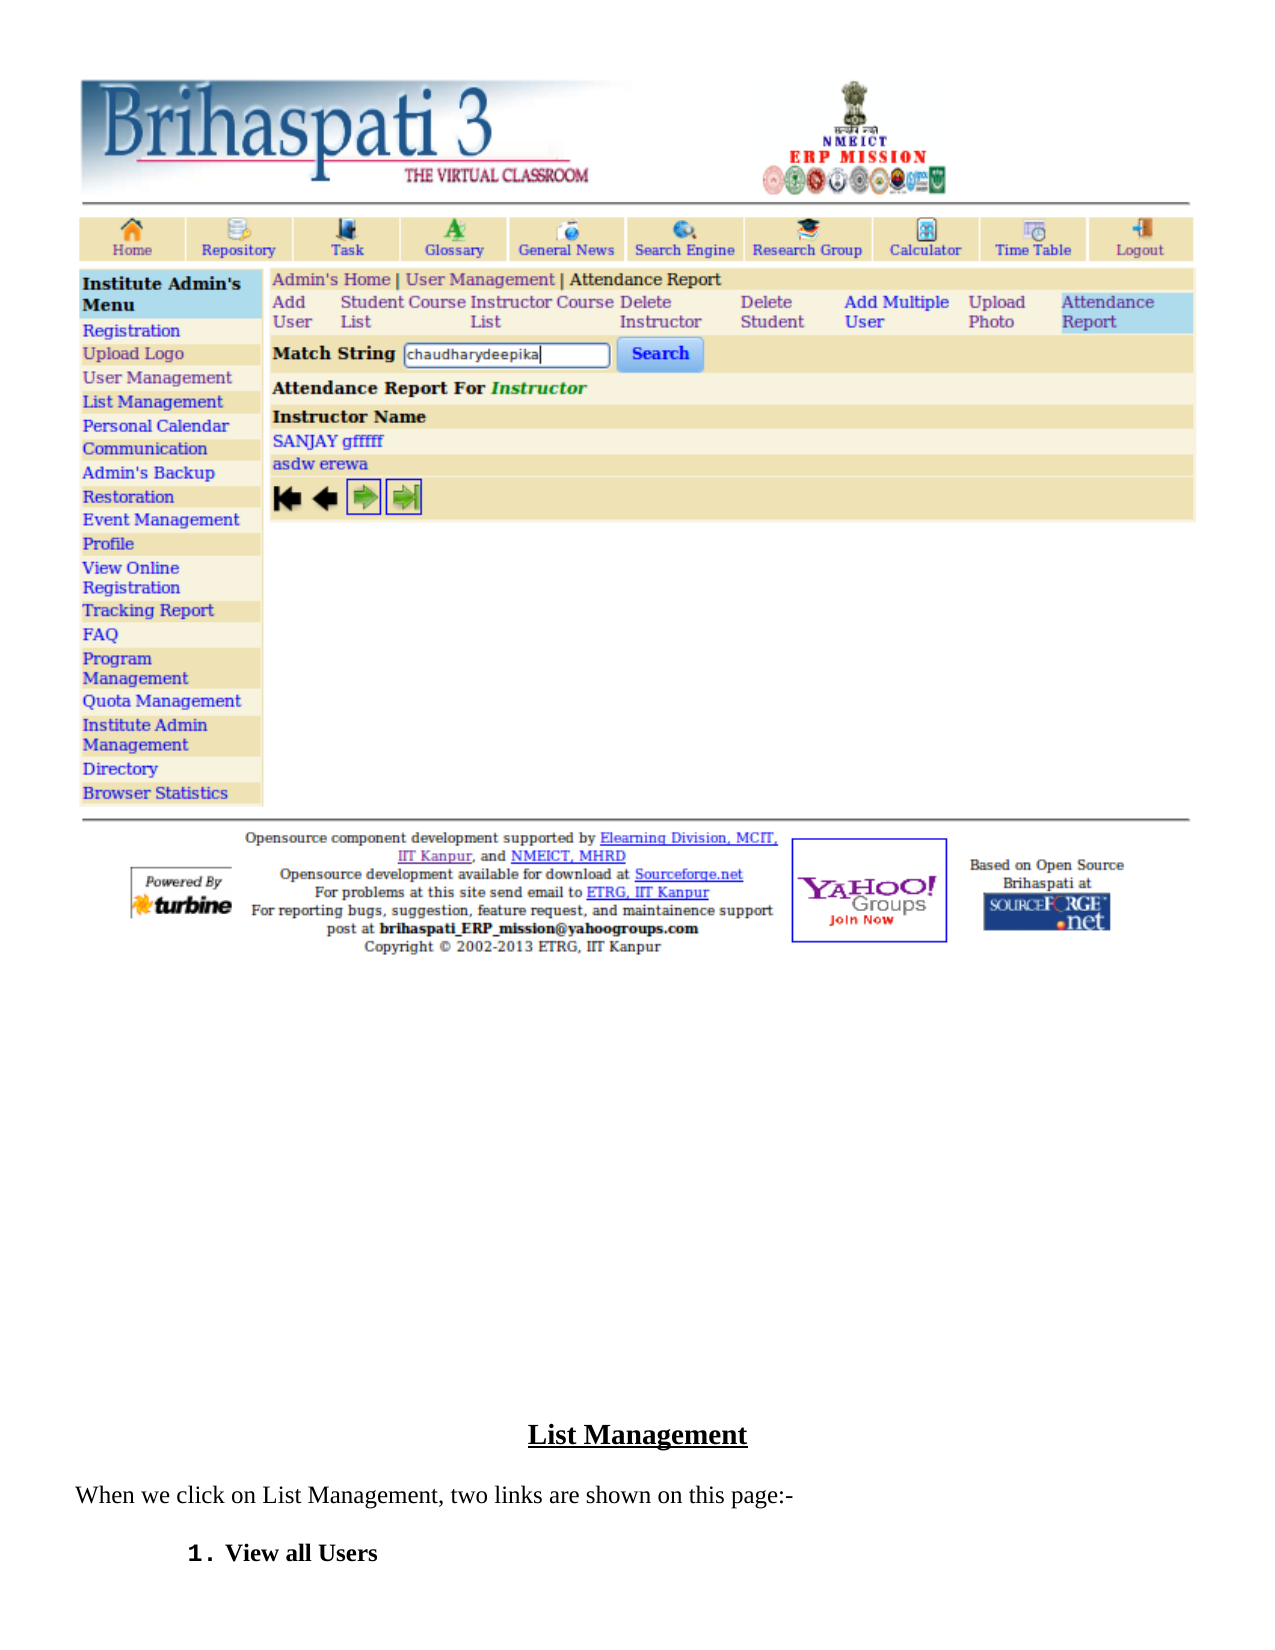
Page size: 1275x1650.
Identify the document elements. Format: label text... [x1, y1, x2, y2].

list View all Users [187, 1538, 1200, 1569]
text When we click on List Management, two links are shown on this page:- [75, 1480, 1200, 1509]
picture [75, 75, 1200, 979]
text List Management [75, 1417, 1200, 1451]
